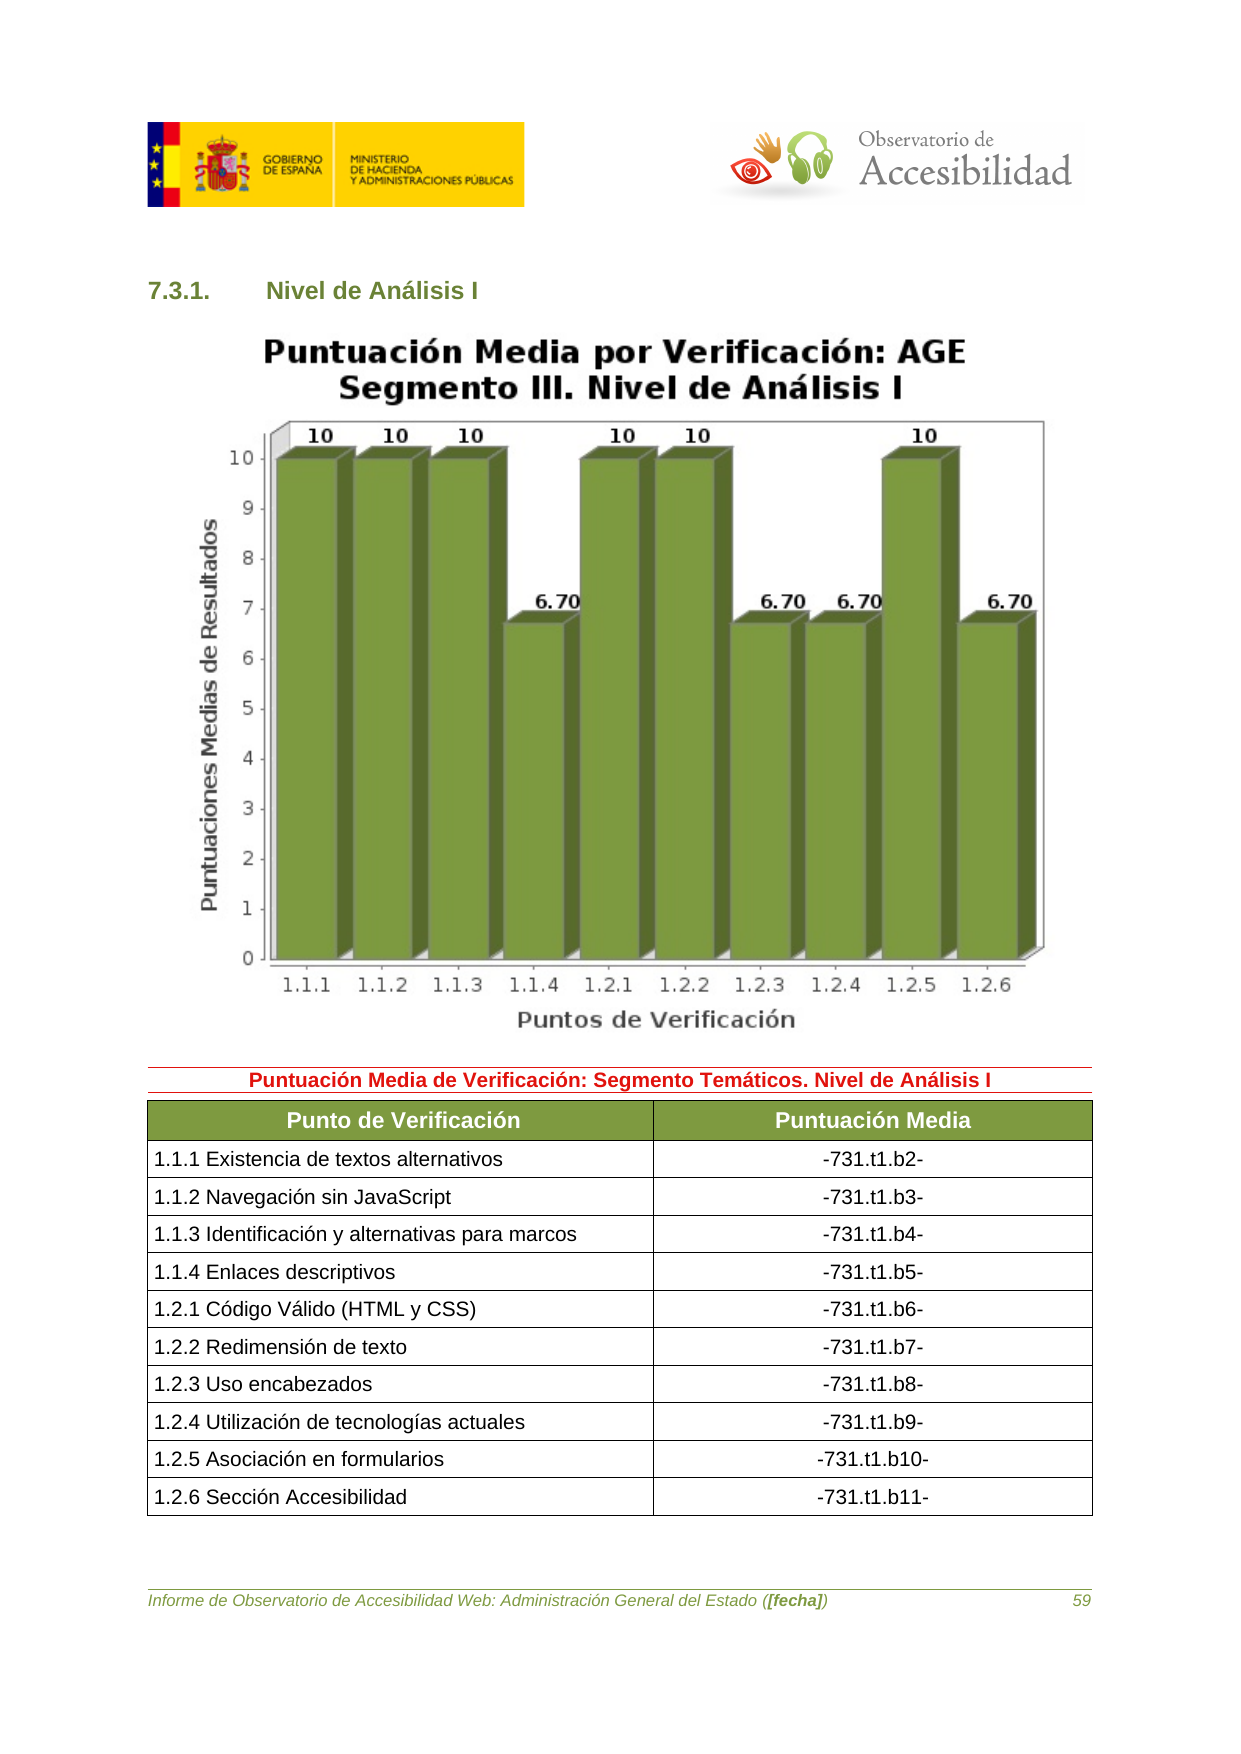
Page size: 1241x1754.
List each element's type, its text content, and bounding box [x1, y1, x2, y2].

table_cell 1.2.3 Uso encabezados [148, 1366, 653, 1402]
table_cell -731.t1.b2- [654, 1141, 1092, 1177]
table_header Puntuación Media [654, 1101, 1092, 1140]
table_cell -731.t1.b9- [654, 1403, 1092, 1440]
list Nivel de Análisis I [148, 276, 1092, 304]
text Puntuación Media de Verificación: Segmento Temáticos. Nivel de Análisis I [148, 1068, 1092, 1092]
table_cell 1.1.1 Existencia de textos alternativos [148, 1141, 653, 1177]
table_cell -731.t1.b3- [654, 1178, 1092, 1215]
table_cell 1.1.4 Enlaces descriptivos [148, 1253, 653, 1290]
table_header Punto de Verificación [148, 1101, 653, 1140]
table_cell -731.t1.b8- [654, 1366, 1092, 1402]
picture [178, 332, 1062, 1042]
picture [710, 122, 1086, 205]
table_cell 1.1.3 Identificación y alternativas para marcos [148, 1216, 653, 1252]
table_cell -731.t1.b10- [654, 1441, 1092, 1477]
picture [147, 122, 525, 207]
table_cell -731.t1.b4- [654, 1216, 1092, 1252]
table_cell 1.2.6 Sección Accesibilidad [148, 1478, 653, 1515]
table_cell 1.2.2 Redimensión de texto [148, 1328, 653, 1365]
table_cell 1.2.4 Utilización de tecnologías actuales [148, 1403, 653, 1440]
table_cell -731.t1.b11- [654, 1478, 1092, 1515]
table_cell -731.t1.b5- [654, 1253, 1092, 1290]
table_cell 1.2.5 Asociación en formularios [148, 1441, 653, 1477]
table_cell 1.1.2 Navegación sin JavaScript [148, 1178, 653, 1215]
table_cell -731.t1.b6- [654, 1291, 1092, 1327]
table_cell 1.2.1 Código Válido (HTML y CSS) [148, 1291, 653, 1327]
table_cell -731.t1.b7- [654, 1328, 1092, 1365]
